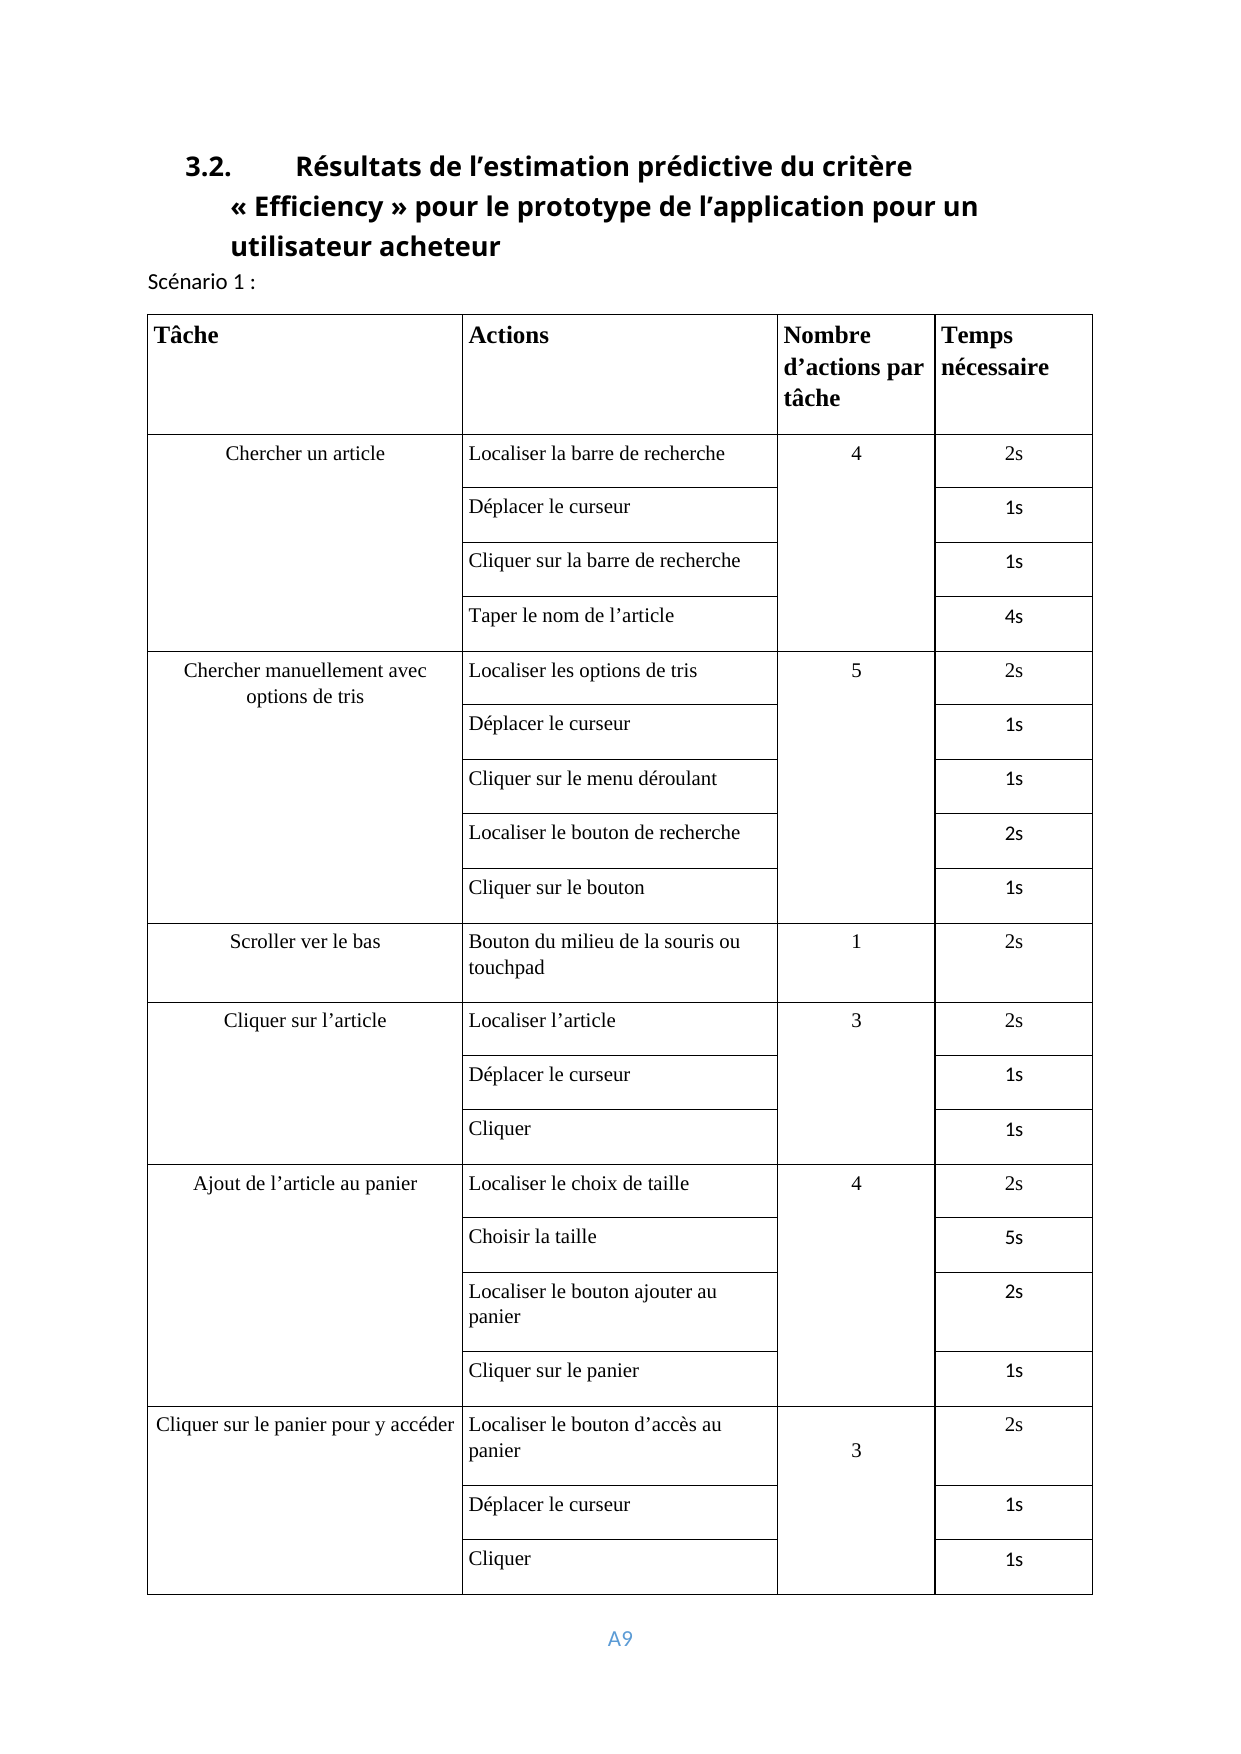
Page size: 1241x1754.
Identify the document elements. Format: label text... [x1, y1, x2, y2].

table_cell 1 [778, 924, 934, 1002]
table_cell 2s [936, 435, 1092, 487]
table_header Actions [463, 315, 777, 434]
table_cell Déplacer le curseur [463, 1486, 777, 1539]
table_cell Déplacer le curseur [463, 1056, 777, 1109]
table_cell 1s [936, 1110, 1092, 1164]
table_cell 1s [936, 543, 1092, 596]
table_cell 5 [778, 652, 934, 922]
table_cell 2s [936, 924, 1092, 1002]
table_cell 2s [936, 814, 1092, 868]
text Scénario 1 : [148, 267, 1093, 295]
table_cell Cliquer sur le panier pour y accéder [148, 1407, 462, 1594]
table_cell 1s [936, 705, 1092, 759]
table_cell Cliquer sur le bouton [463, 869, 777, 922]
table_cell Bouton du milieu de la souris ou touchpad [463, 924, 777, 1002]
table_cell 2s [936, 1407, 1092, 1485]
table_cell 1s [936, 1486, 1092, 1539]
table_cell 1s [936, 1056, 1092, 1109]
table_cell Chercher un article [148, 435, 462, 651]
table_cell 1s [936, 1540, 1092, 1594]
table_cell 3 [778, 1407, 934, 1594]
table_cell Scroller ver le bas [148, 924, 462, 1002]
table_cell 4 [778, 435, 934, 651]
table_cell 1s [936, 869, 1092, 922]
table_header Nombre d’actions par tâche [778, 315, 934, 434]
table_cell 2s [936, 1003, 1092, 1055]
table_cell 1s [936, 760, 1092, 813]
table_cell Localiser la barre de recherche [463, 435, 777, 487]
table_cell Localiser le choix de taille [463, 1165, 777, 1217]
table_cell Localiser les options de tris [463, 652, 777, 704]
table_cell Déplacer le curseur [463, 488, 777, 542]
table_cell 5s [936, 1218, 1092, 1272]
table_cell Localiser le bouton d’accès au panier [463, 1407, 777, 1485]
table_cell Choisir la taille [463, 1218, 777, 1272]
table_cell 2s [936, 1165, 1092, 1217]
table_cell Taper le nom de l’article [463, 597, 777, 651]
table_cell Déplacer le curseur [463, 705, 777, 759]
table_cell Cliquer [463, 1110, 777, 1164]
table_cell Localiser le bouton ajouter au panier [463, 1273, 777, 1351]
table_cell 3 [778, 1003, 934, 1164]
table_cell Ajout de l’article au panier [148, 1165, 462, 1406]
table_header Tâche [148, 315, 462, 434]
table_cell Localiser le bouton de recherche [463, 814, 777, 868]
table_cell Localiser l’article [463, 1003, 777, 1055]
subtitle Résultats de l’estimation prédictive du critère « Efficiency » pour le prototype de l’application pour un utilisateur acheteur [185, 148, 1093, 264]
table_cell 2s [936, 652, 1092, 704]
table_cell 1s [936, 1352, 1092, 1406]
table_cell Cliquer sur l’article [148, 1003, 462, 1164]
table_cell 4s [936, 597, 1092, 651]
table_cell 1s [936, 488, 1092, 542]
table_cell Cliquer sur le panier [463, 1352, 777, 1406]
table_cell Cliquer [463, 1540, 777, 1594]
table_cell Chercher manuellement avec options de tris [148, 652, 462, 922]
table_cell Cliquer sur le menu déroulant [463, 760, 777, 813]
table_header Temps nécessaire [936, 315, 1092, 434]
table_cell Cliquer sur la barre de recherche [463, 543, 777, 596]
table_cell 4 [778, 1165, 934, 1406]
table_cell 2s [936, 1273, 1092, 1351]
